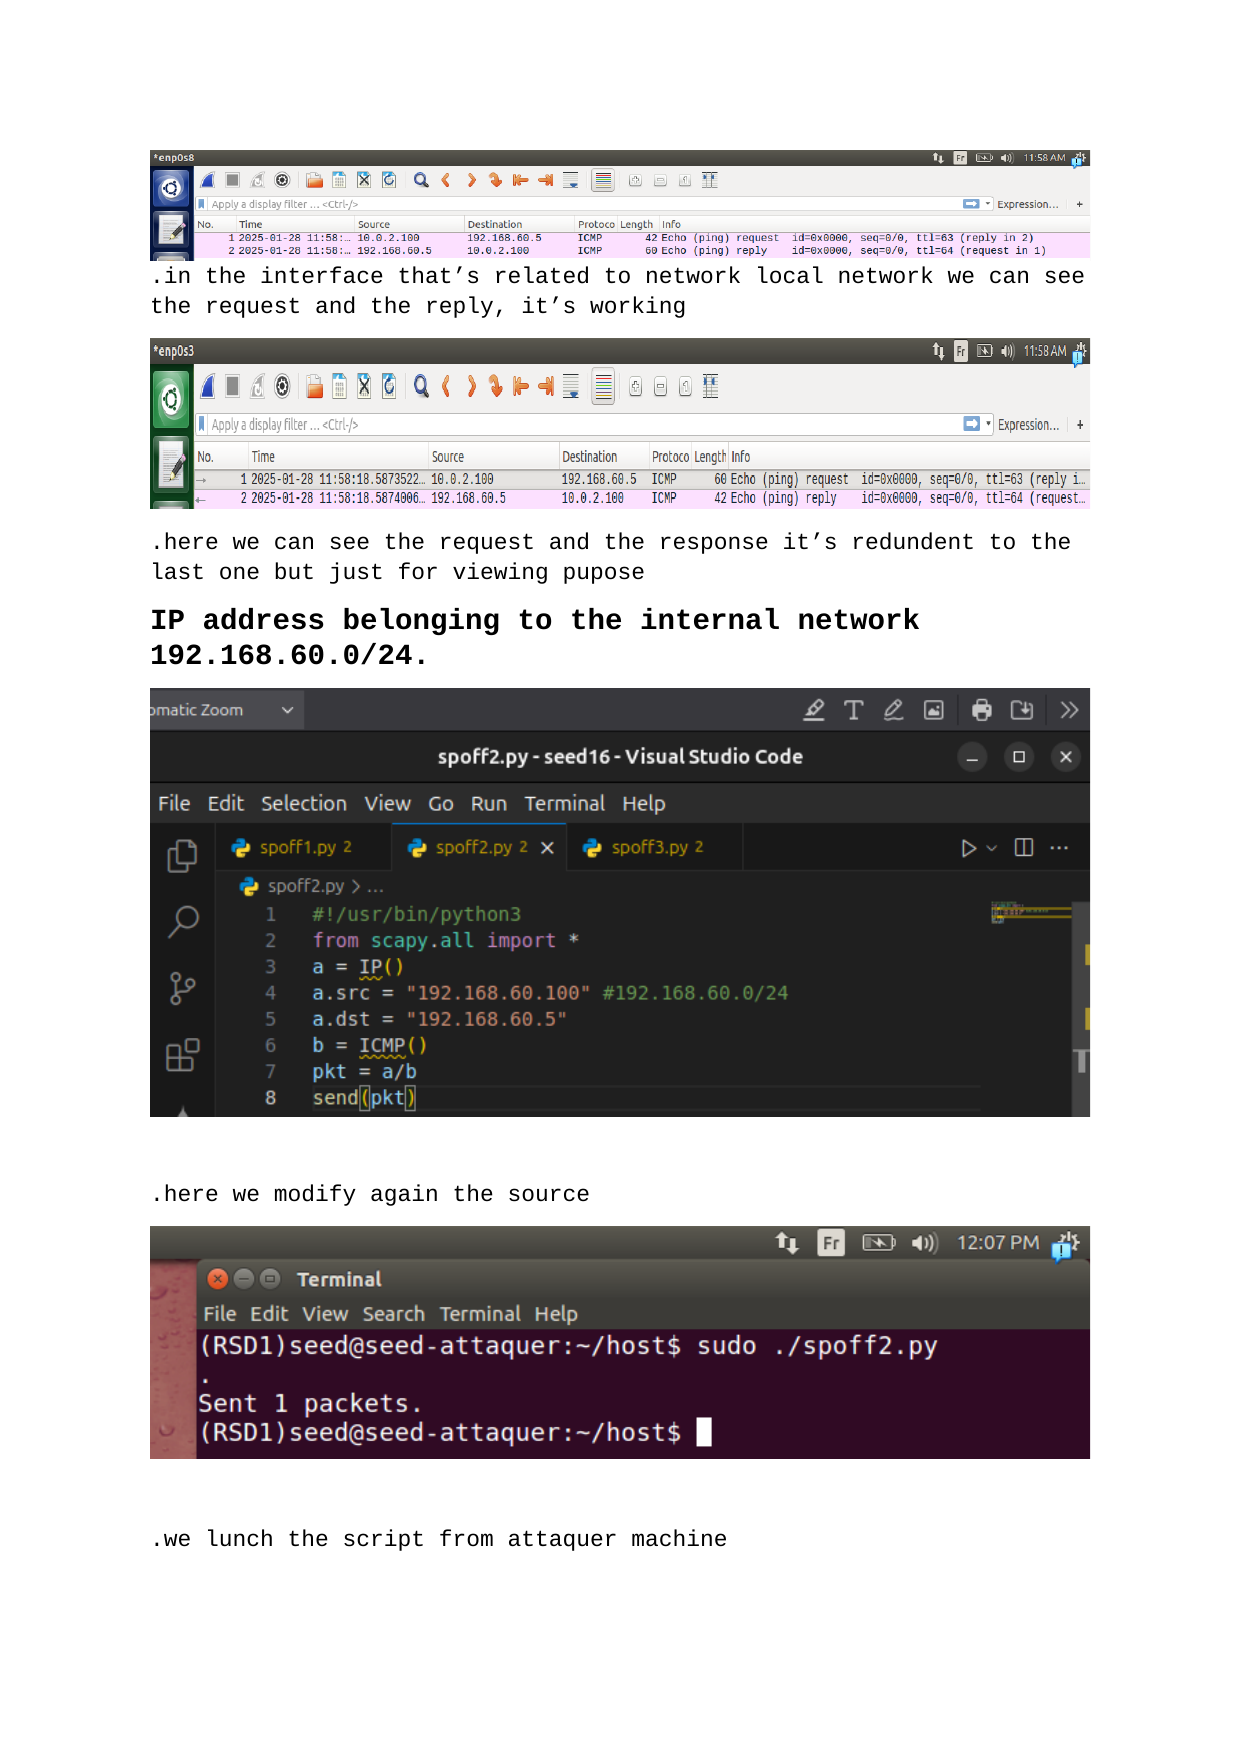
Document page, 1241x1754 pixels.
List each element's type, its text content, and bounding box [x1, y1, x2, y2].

subtitle IP address belonging to the internal network 192.168.60.0/24. [150, 605, 1090, 673]
text .we lunch the script from attaquer machine [150, 1528, 1090, 1554]
text .here we can see the request and the response it’s redundent to the last one but just for viewing pupose [150, 509, 1090, 586]
picture [150, 688, 1091, 1117]
picture [150, 150, 1091, 261]
text .in the interface that’s related to network local network we can see the request and the reply, it’s working [150, 261, 1090, 321]
picture [150, 1226, 1091, 1459]
text .here we modify again the source [150, 1182, 1090, 1208]
picture [150, 338, 1091, 509]
